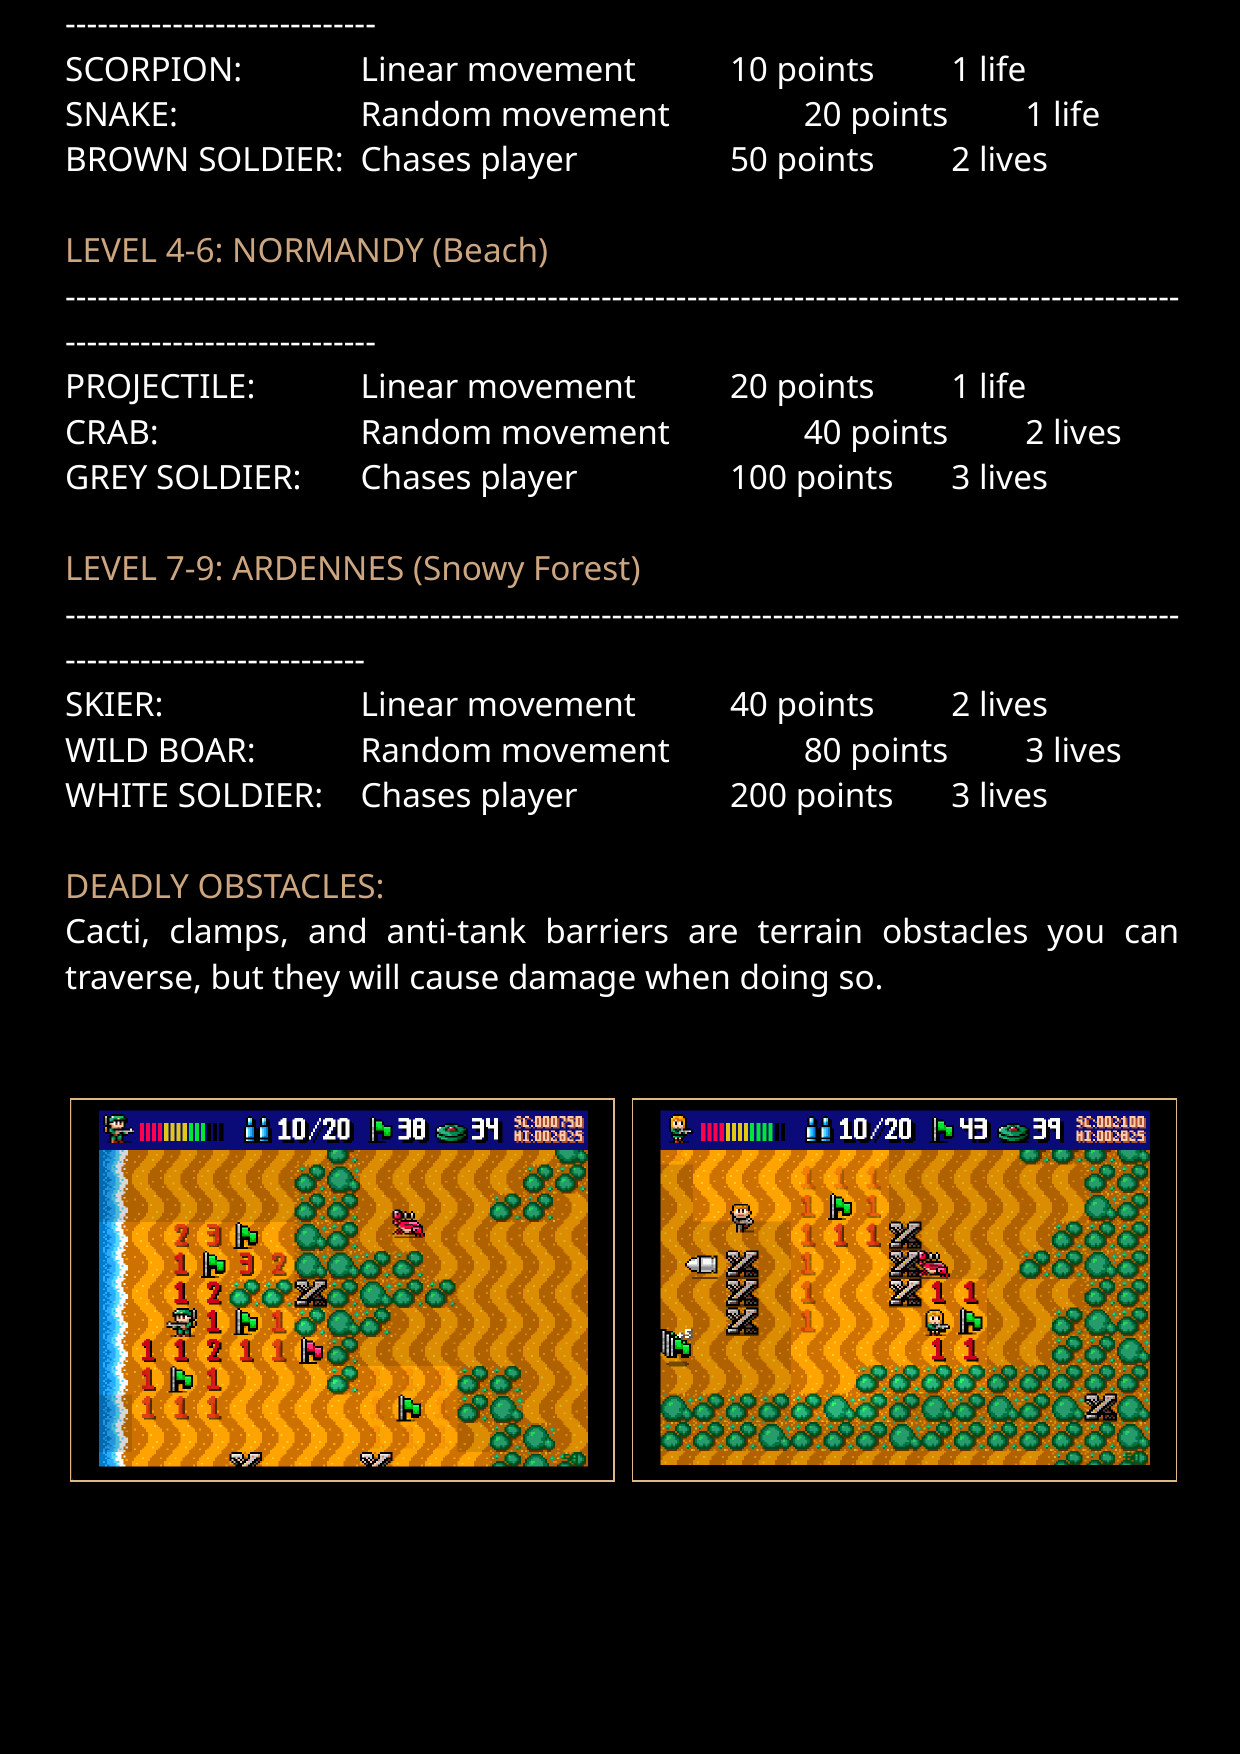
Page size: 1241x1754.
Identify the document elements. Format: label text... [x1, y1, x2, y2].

text WILD BOAR: Random movement 80 points 3 lives [65, 727, 1181, 772]
text ------------------------------------------------------------------------------------------------------------------------------------- [65, 0, 1181, 45]
text PROJECTILE: Linear movement 20 points 1 life [65, 363, 1181, 409]
text WHITE SOLDIER: Chases player 200 points 3 lives [65, 772, 1181, 817]
text CRAB: Random movement 40 points 2 lives [65, 409, 1181, 454]
picture [71, 1100, 613, 1480]
text Cacti, clamps, and anti-tank barriers are terrain obstacles you can traverse, but they will cause damage when doing so. [65, 908, 1181, 999]
text SCORPION: Linear movement 10 points 1 life [65, 45, 1181, 91]
text SNAKE: Random movement 20 points 1 life [65, 91, 1181, 136]
text DEADLY OBSTACLES: [65, 863, 1181, 908]
text ------------------------------------------------------------------------------------------------------------------------------------- [65, 272, 1181, 363]
picture [633, 1100, 1176, 1480]
text LEVEL 4-6: NORMANDY (Beach) [65, 227, 1181, 272]
text SKIER: Linear movement 40 points 2 lives [65, 681, 1181, 727]
text ------------------------------------------------------------------------------------------------------------------------------------ [65, 590, 1181, 681]
text GREY SOLDIER: Chases player 100 points 3 lives [65, 454, 1181, 499]
text BROWN SOLDIER: Chases player 50 points 2 lives [65, 136, 1181, 182]
text LEVEL 7-9: ARDENNES (Snowy Forest) [65, 545, 1181, 590]
